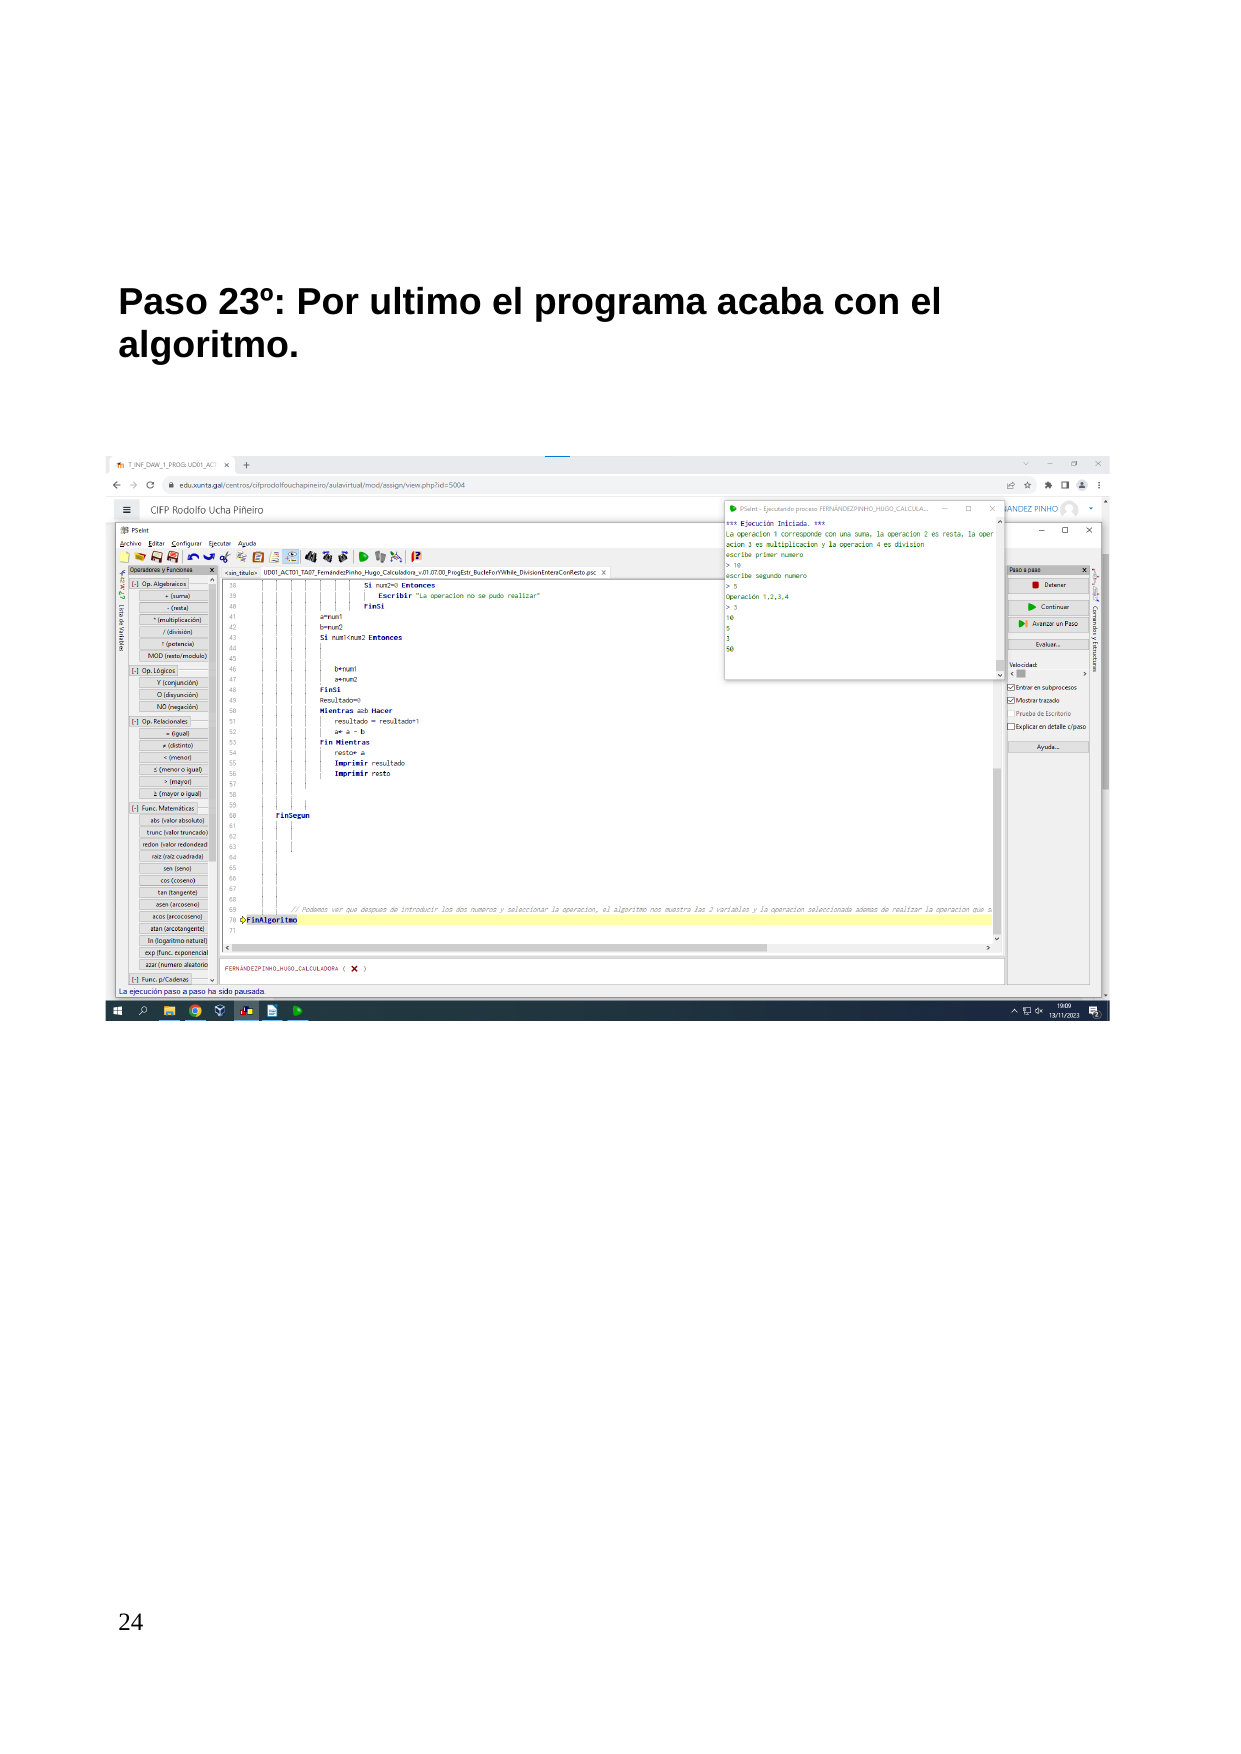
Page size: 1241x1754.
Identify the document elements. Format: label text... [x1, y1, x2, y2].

picture [105, 456, 1110, 1021]
subtitle Paso 23º: Por ultimo el programa acaba con el algoritmo. [118, 279, 1122, 452]
